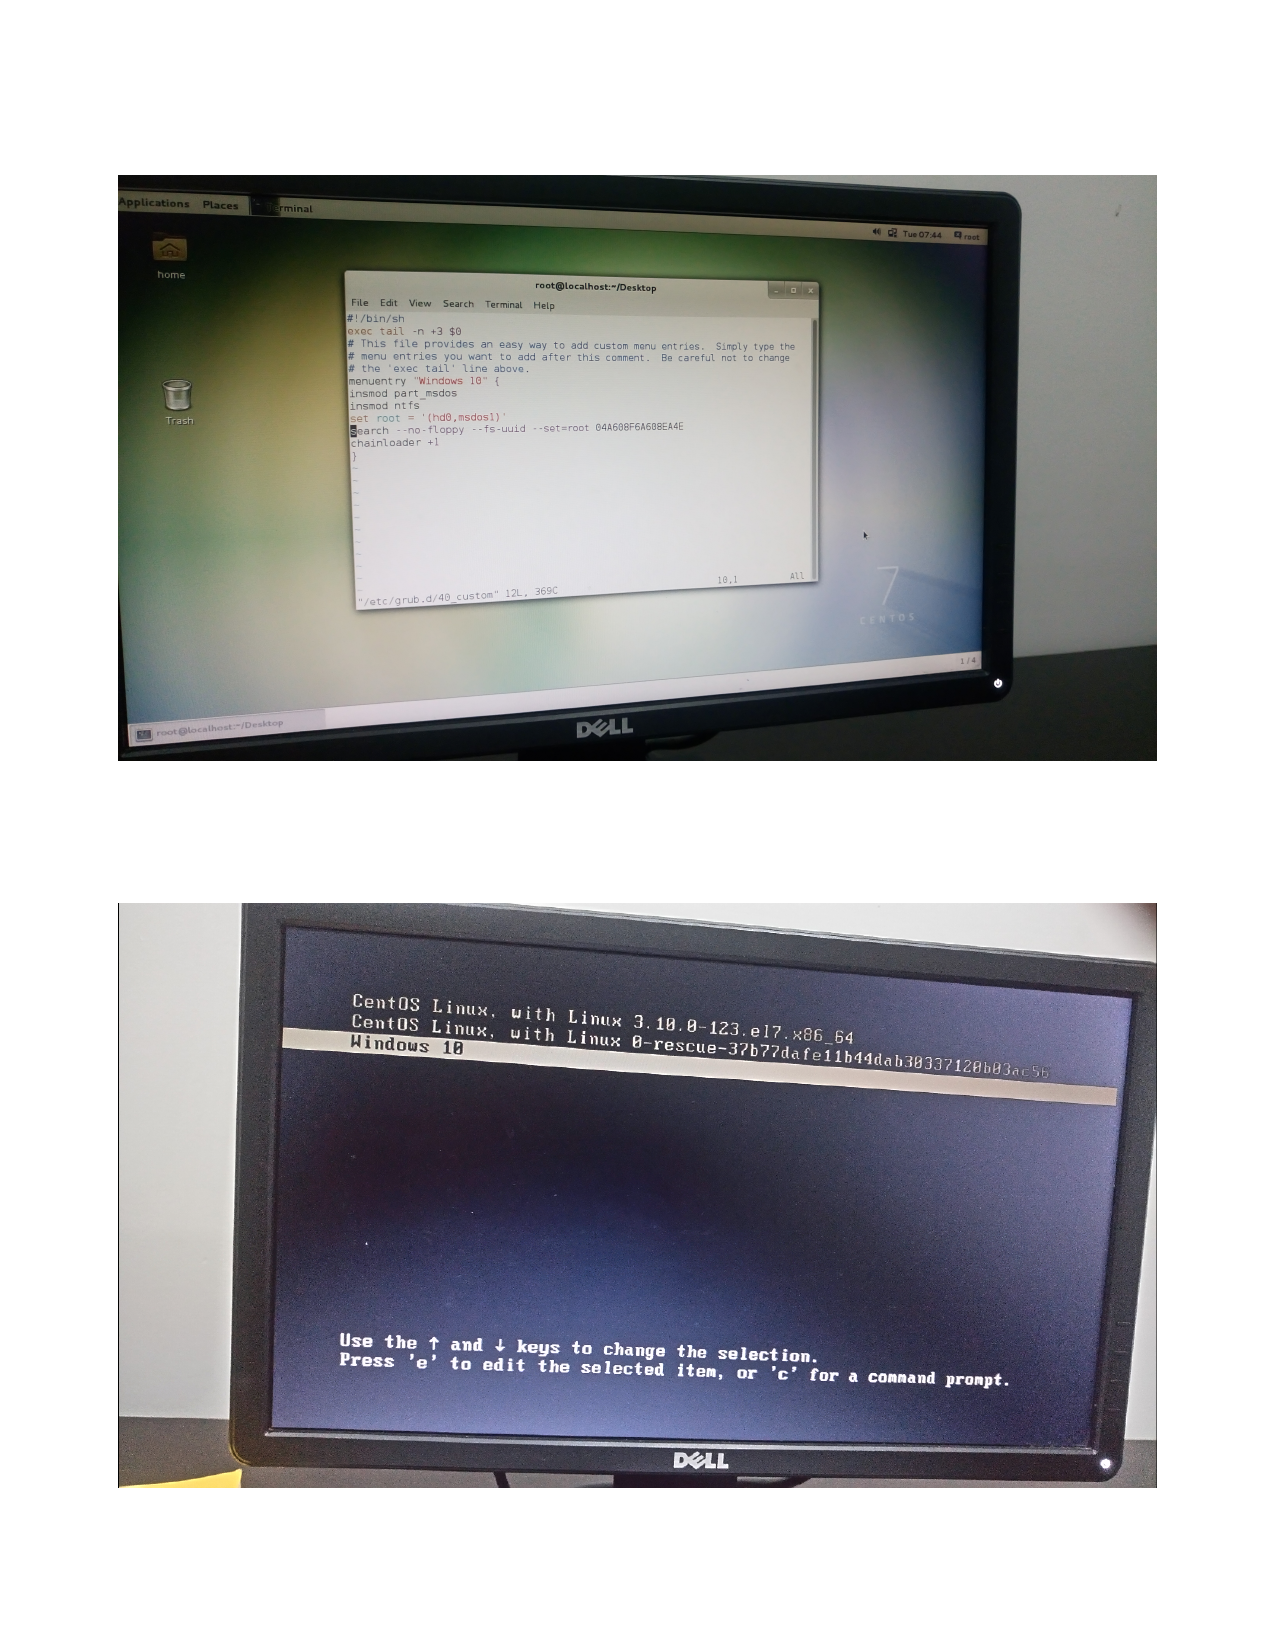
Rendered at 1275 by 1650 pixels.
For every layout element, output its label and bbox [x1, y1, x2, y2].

picture [118, 903, 1157, 1488]
picture [118, 175, 1157, 761]
